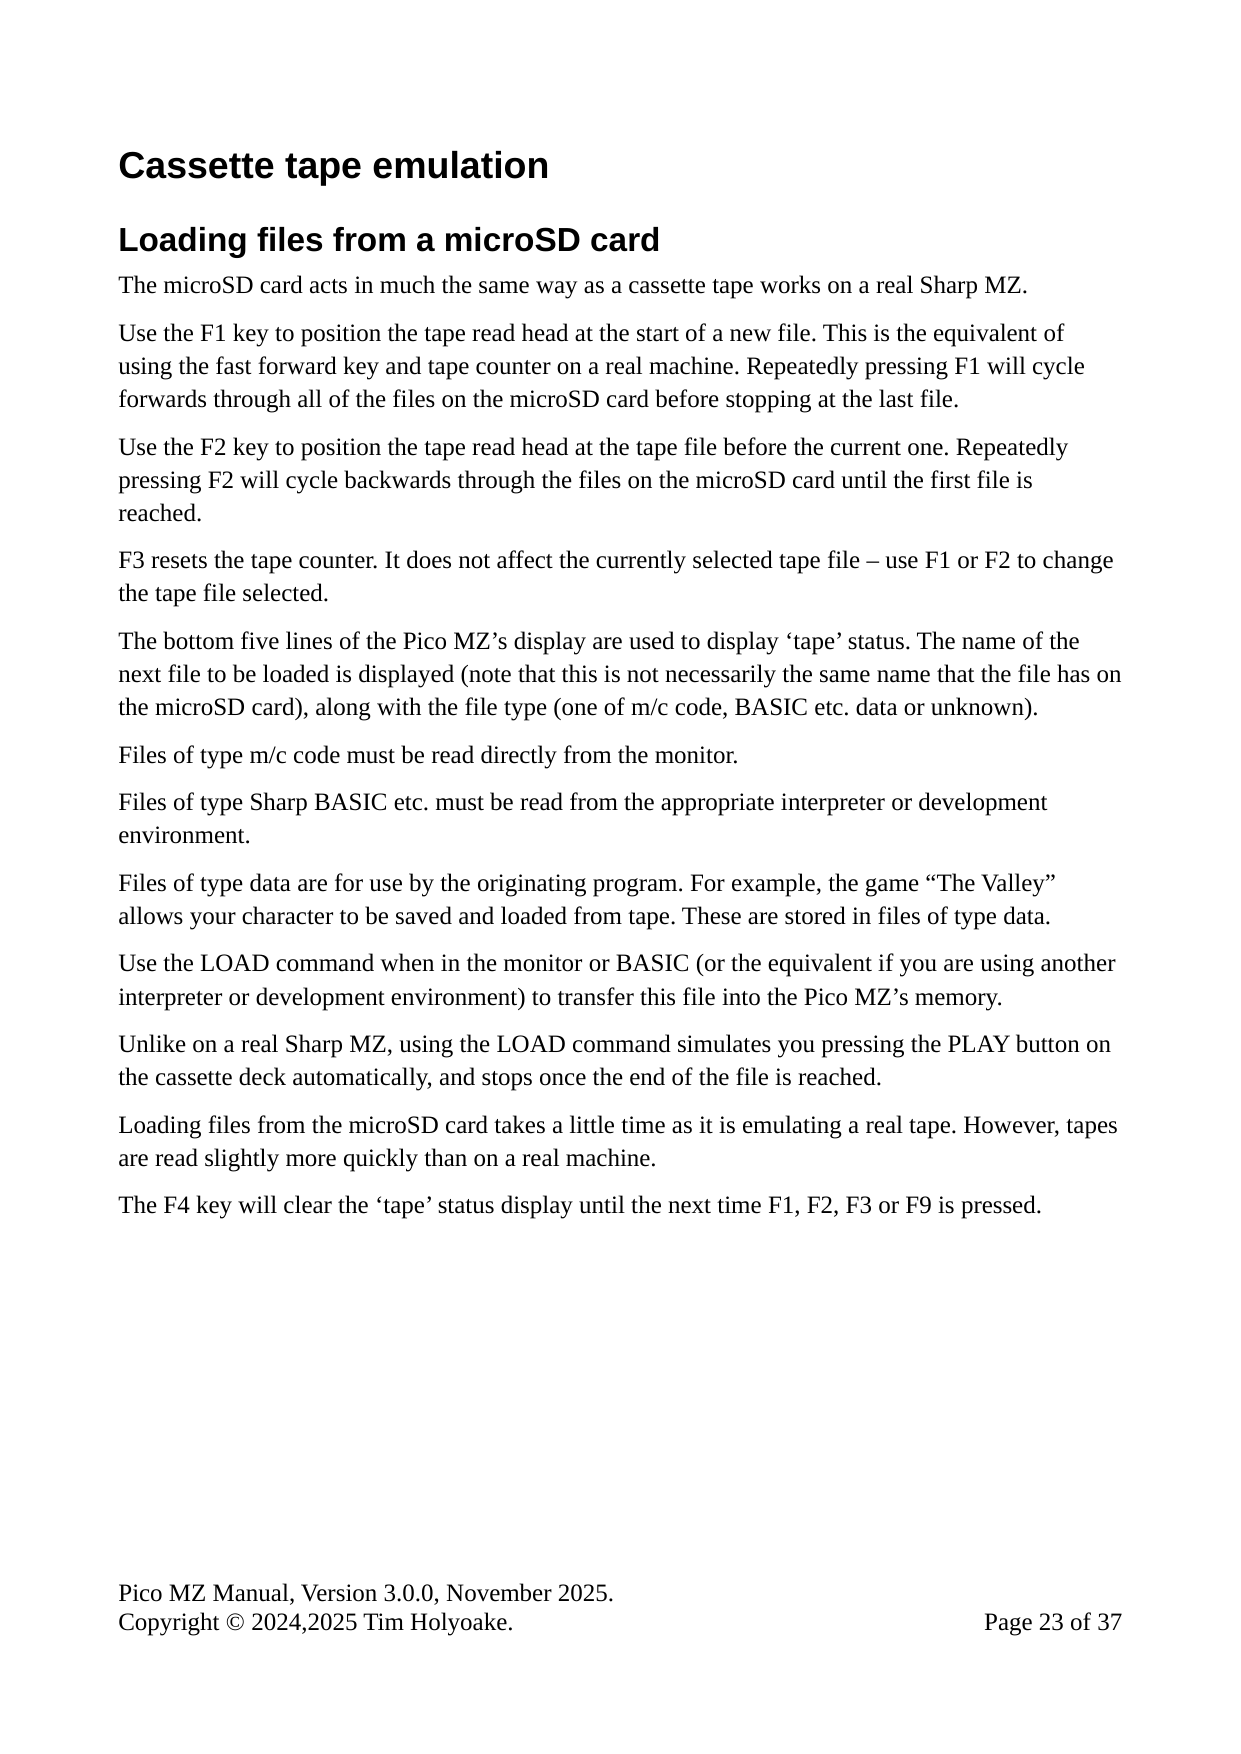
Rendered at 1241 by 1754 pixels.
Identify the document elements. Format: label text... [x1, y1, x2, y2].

text F3 resets the tape counter. It does not affect the currently selected tape file – use F1 or F2 to change the tape file selected. [118, 545, 1122, 607]
text Use the F1 key to position the tape read head at the start of a new file. This is the equivalent of using the fast forward key and tape counter on a real machine. Repeatedly pressing F1 will cycle forwards through all of the files on the microSD card before stopping at the last file. [118, 318, 1122, 413]
subtitle Loading files from a microSD card [118, 219, 1122, 258]
text Files of type data are for use by the originating program. For example, the game “The Valley” allows your character to be saved and loaded from tape. These are stored in files of type data. [118, 868, 1122, 930]
subtitle Cassette tape emulation [118, 143, 1122, 186]
text Use the F2 key to position the tape read head at the tape file before the current one. Repeatedly pressing F2 will cycle backwards through the files on the microSD card until the first file is reached. [118, 432, 1122, 527]
text Unlike on a real Sharp MZ, using the LOAD command simulates you pressing the PLAY button on the cassette deck automatically, and stops once the end of the file is reached. [118, 1029, 1122, 1091]
text Files of type m/c code must be read directly from the monitor. [118, 740, 1122, 768]
text The microSD card acts in much the same way as a cassette tape works on a real Sharp MZ. [118, 271, 1122, 299]
text Use the LOAD command when in the monitor or BASIC (or the equivalent if you are using another interpreter or development environment) to transfer this file into the Pico MZ’s memory. [118, 948, 1122, 1010]
text The F4 key will clear the ‘tape’ status display until the next time F1, F2, F3 or F9 is pressed. [118, 1190, 1122, 1219]
text Files of type Sharp BASIC etc. must be read from the appropriate interpreter or development environment. [118, 787, 1122, 849]
text The bottom five lines of the Pico MZ’s display are used to display ‘tape’ status. The name of the next file to be loaded is displayed (note that this is not necessarily the same name that the file has on the microSD card), along with the file type (one of m/c code, BASIC etc. data or unknown). [118, 626, 1122, 721]
text Loading files from the microSD card takes a little time as it is emulating a real tape. However, tapes are read slightly more quickly than on a real machine. [118, 1110, 1122, 1172]
